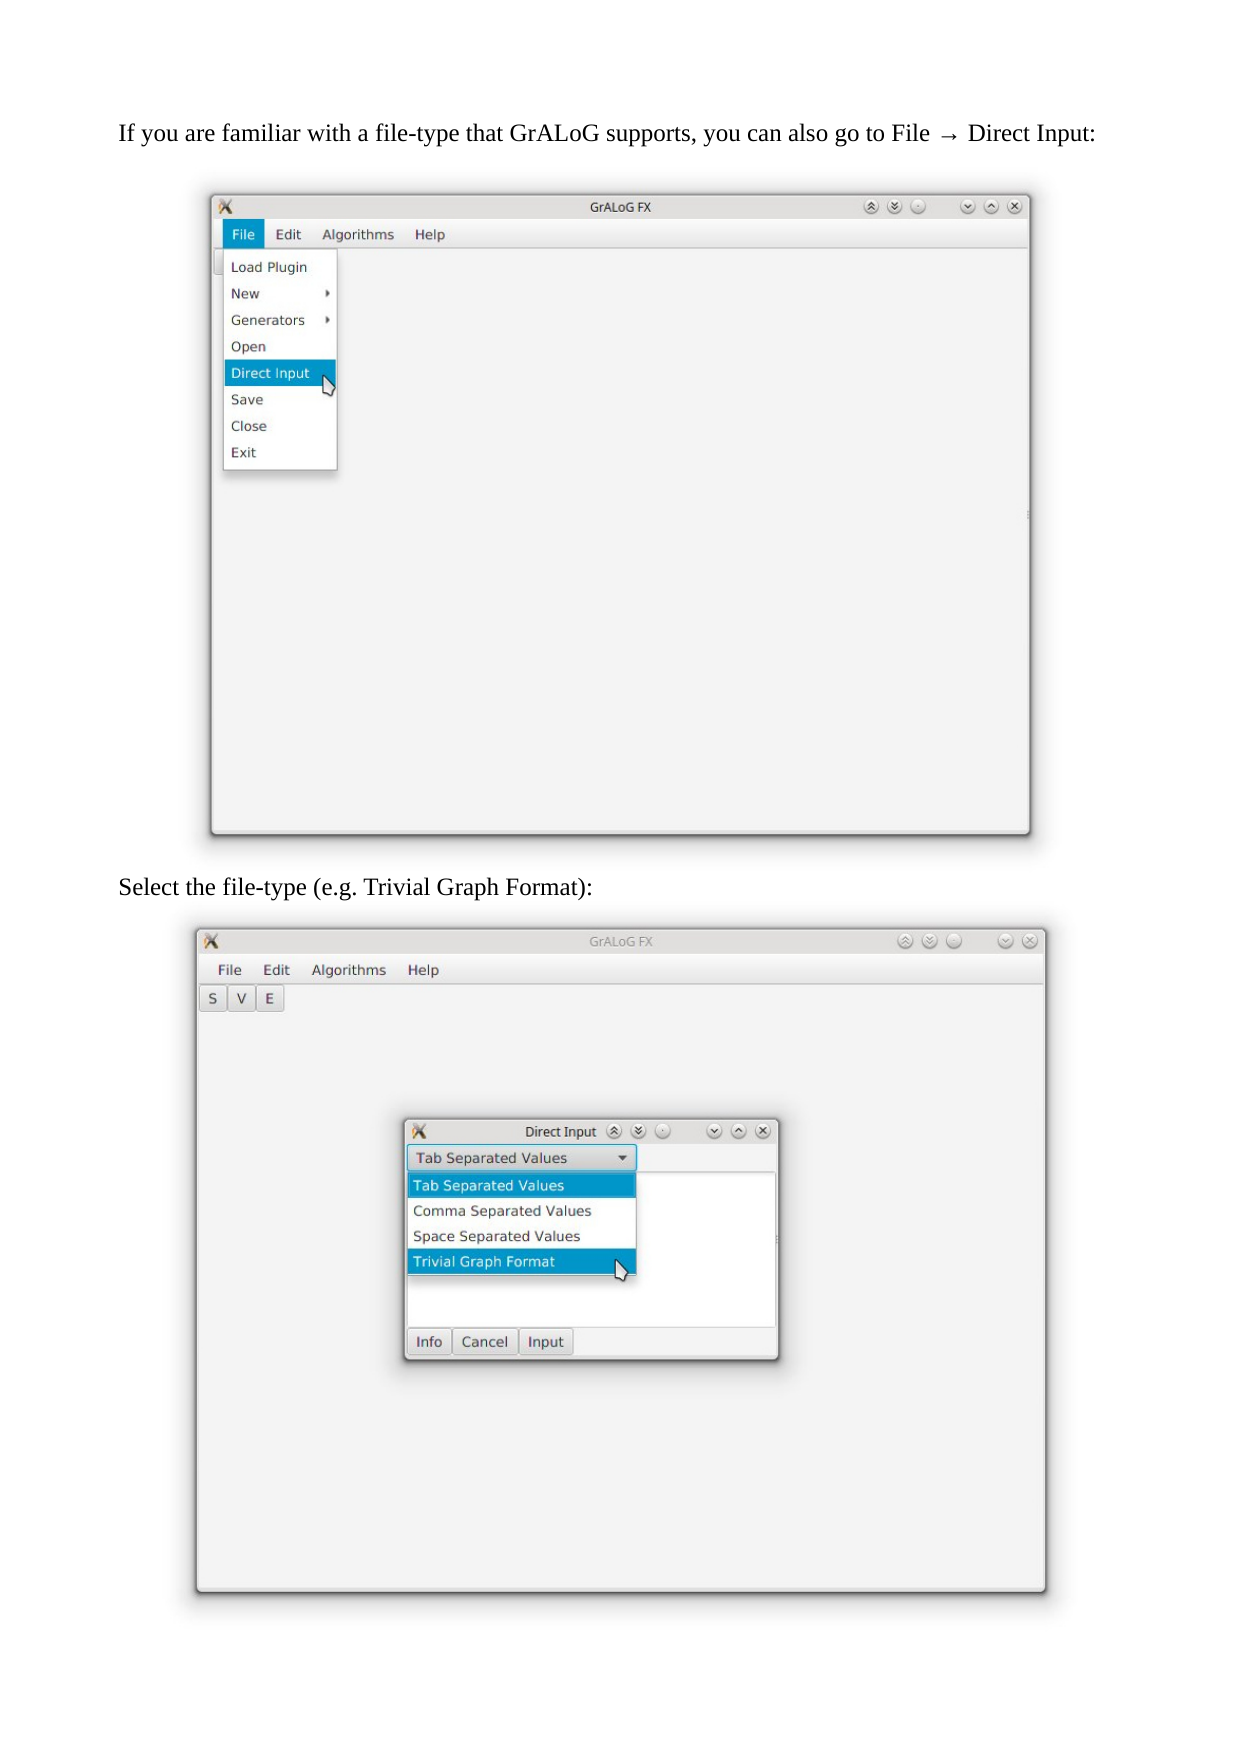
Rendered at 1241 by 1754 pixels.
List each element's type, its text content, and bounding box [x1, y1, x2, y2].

picture [162, 901, 1078, 1632]
picture [178, 167, 1062, 873]
subtitle If you are familiar with a file-type that GrALoG supports, you can also go to File → Direct Input: [118, 118, 1122, 147]
subtitle Select the file-type (e.g. Trivial Graph Format): [118, 147, 1122, 901]
